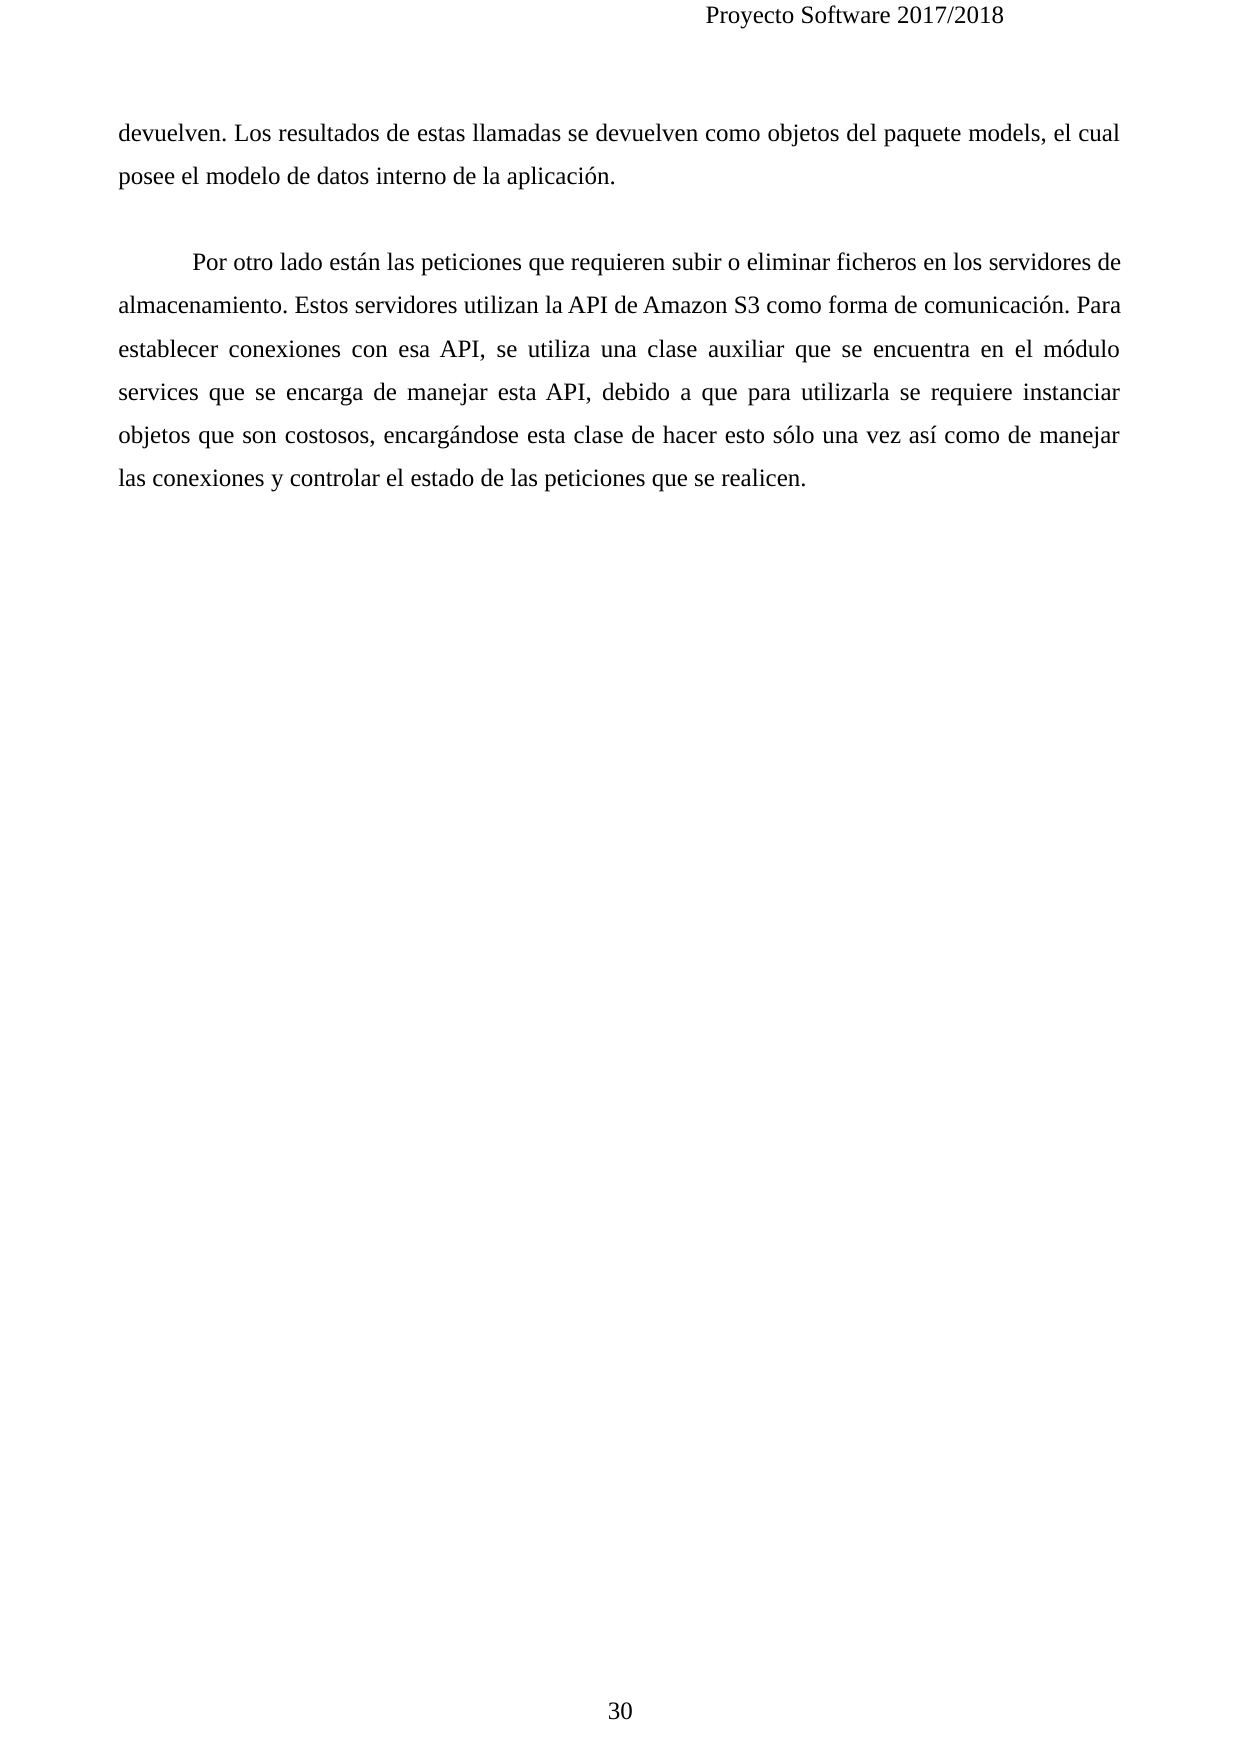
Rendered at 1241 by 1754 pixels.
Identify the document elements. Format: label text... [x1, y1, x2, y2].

text Por otro lado están las peticiones que requieren subir o eliminar ficheros en los servidores de almacenamiento. Estos servidores utilizan la API de Amazon S3 como forma de comunicación. Para establecer conexiones con esa API, se utiliza una clase auxiliar que se encuentra en el módulo services que se encarga de manejar esta API, debido a que para utilizarla se requiere instanciar objetos que son costosos, encargándose esta clase de hacer esto sólo una vez así como de manejar las conexiones y controlar el estado de las peticiones que se realicen. [118, 247, 1122, 492]
text devuelven. Los resultados de estas llamadas se devuelven como objetos del paquete models, el cual posee el modelo de datos interno de la aplicación. [118, 118, 1122, 190]
